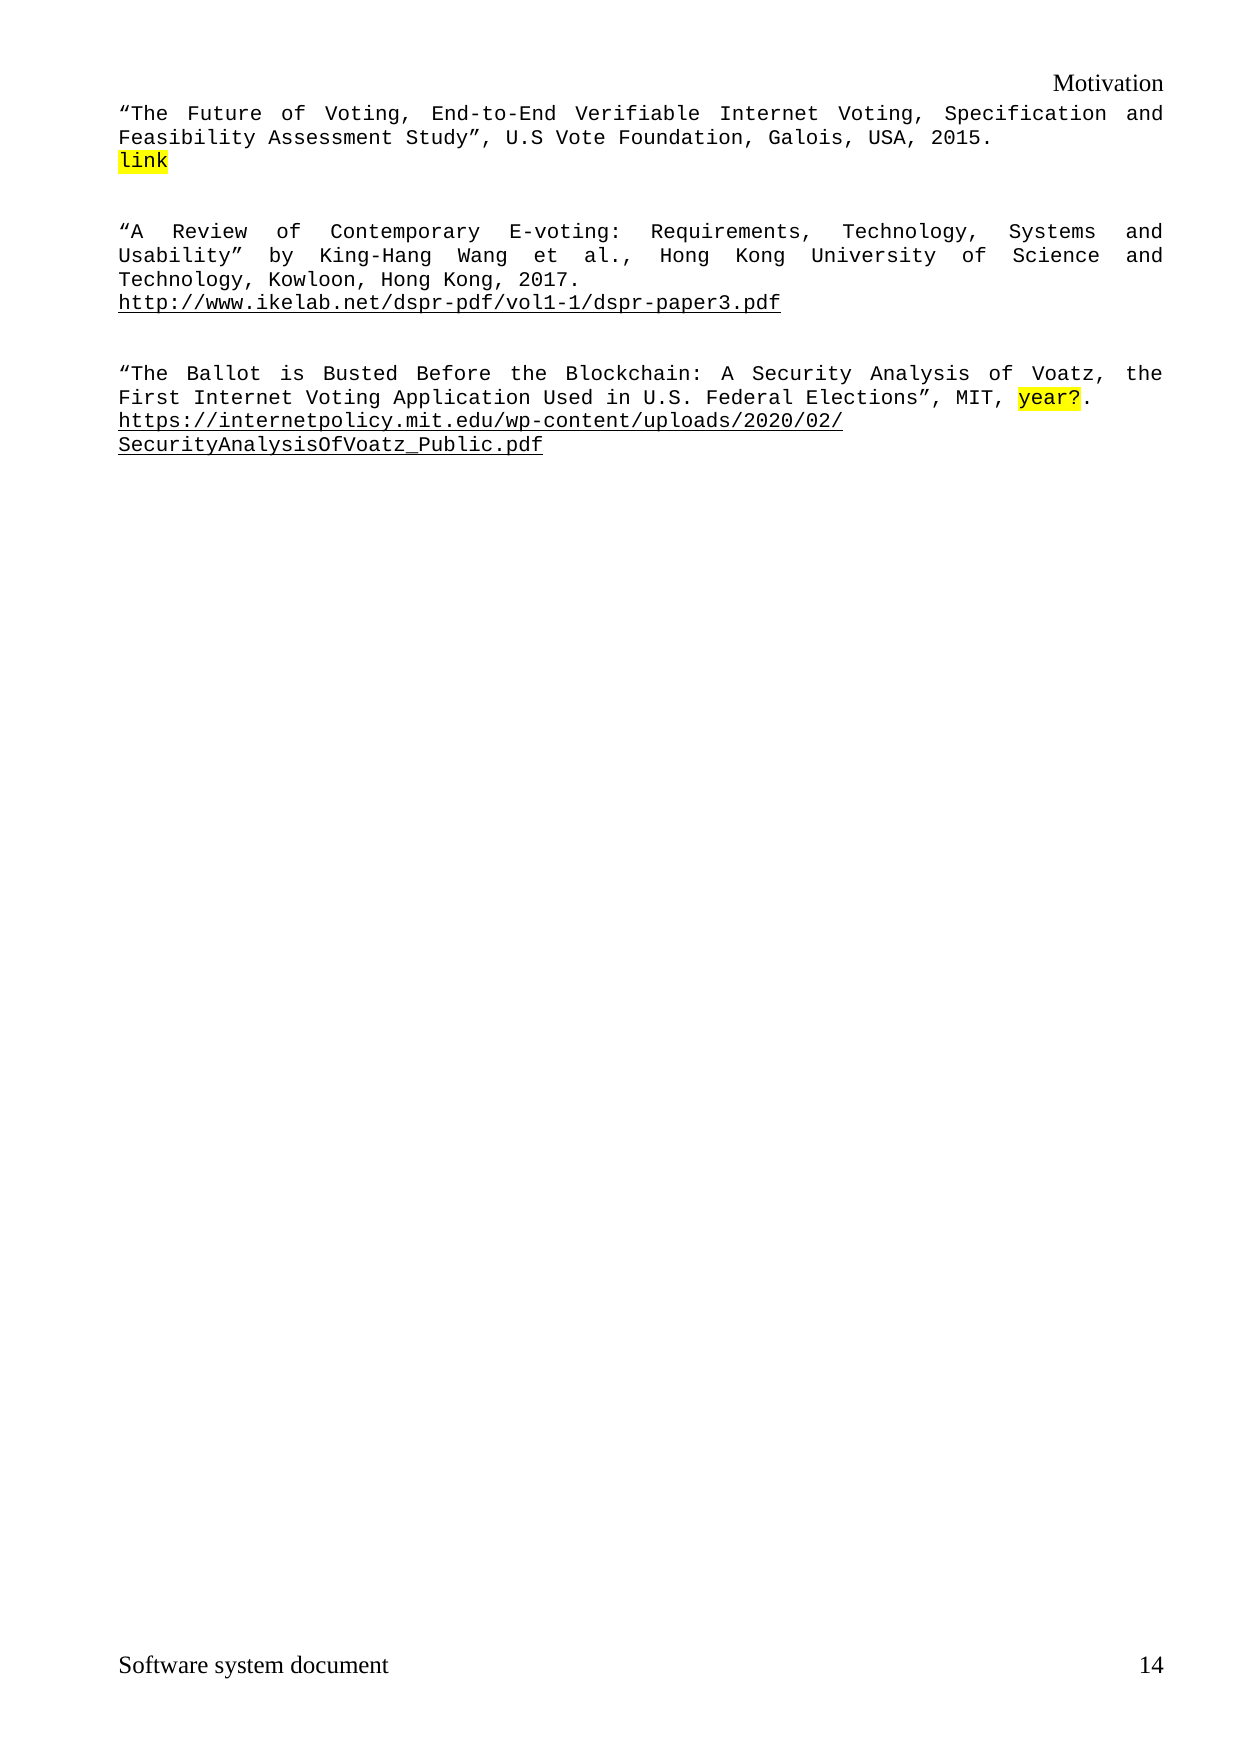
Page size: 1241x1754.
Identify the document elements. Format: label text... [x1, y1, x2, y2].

text “The Future of Voting, End-to-End Verifiable Internet Voting, Specification and Feasibility Assessment Study”, U.S Vote Foundation, Galois, USA, 2015. [118, 103, 1164, 150]
text https://internetpolicy.mit.edu/wp-content/uploads/2020/02/SecurityAnalysisOfVoatz_Public.pdf [118, 411, 1164, 458]
text “The Ballot is Busted Before the Blockchain: A Security Analysis of Voatz, the First Internet Voting Application Used in U.S. Federal Elections”, MIT, year?. [118, 363, 1164, 411]
text http://www.ikelab.net/dspr-pdf/vol1-1/dspr-paper3.pdf [118, 292, 1164, 316]
text “A Review of Contemporary E-voting: Requirements, Technology, Systems and Usability” by King-Hang Wang et al., Hong Kong University of Science and Technology, Kowloon, Hong Kong, 2017. [118, 221, 1164, 292]
text link [118, 150, 1164, 174]
